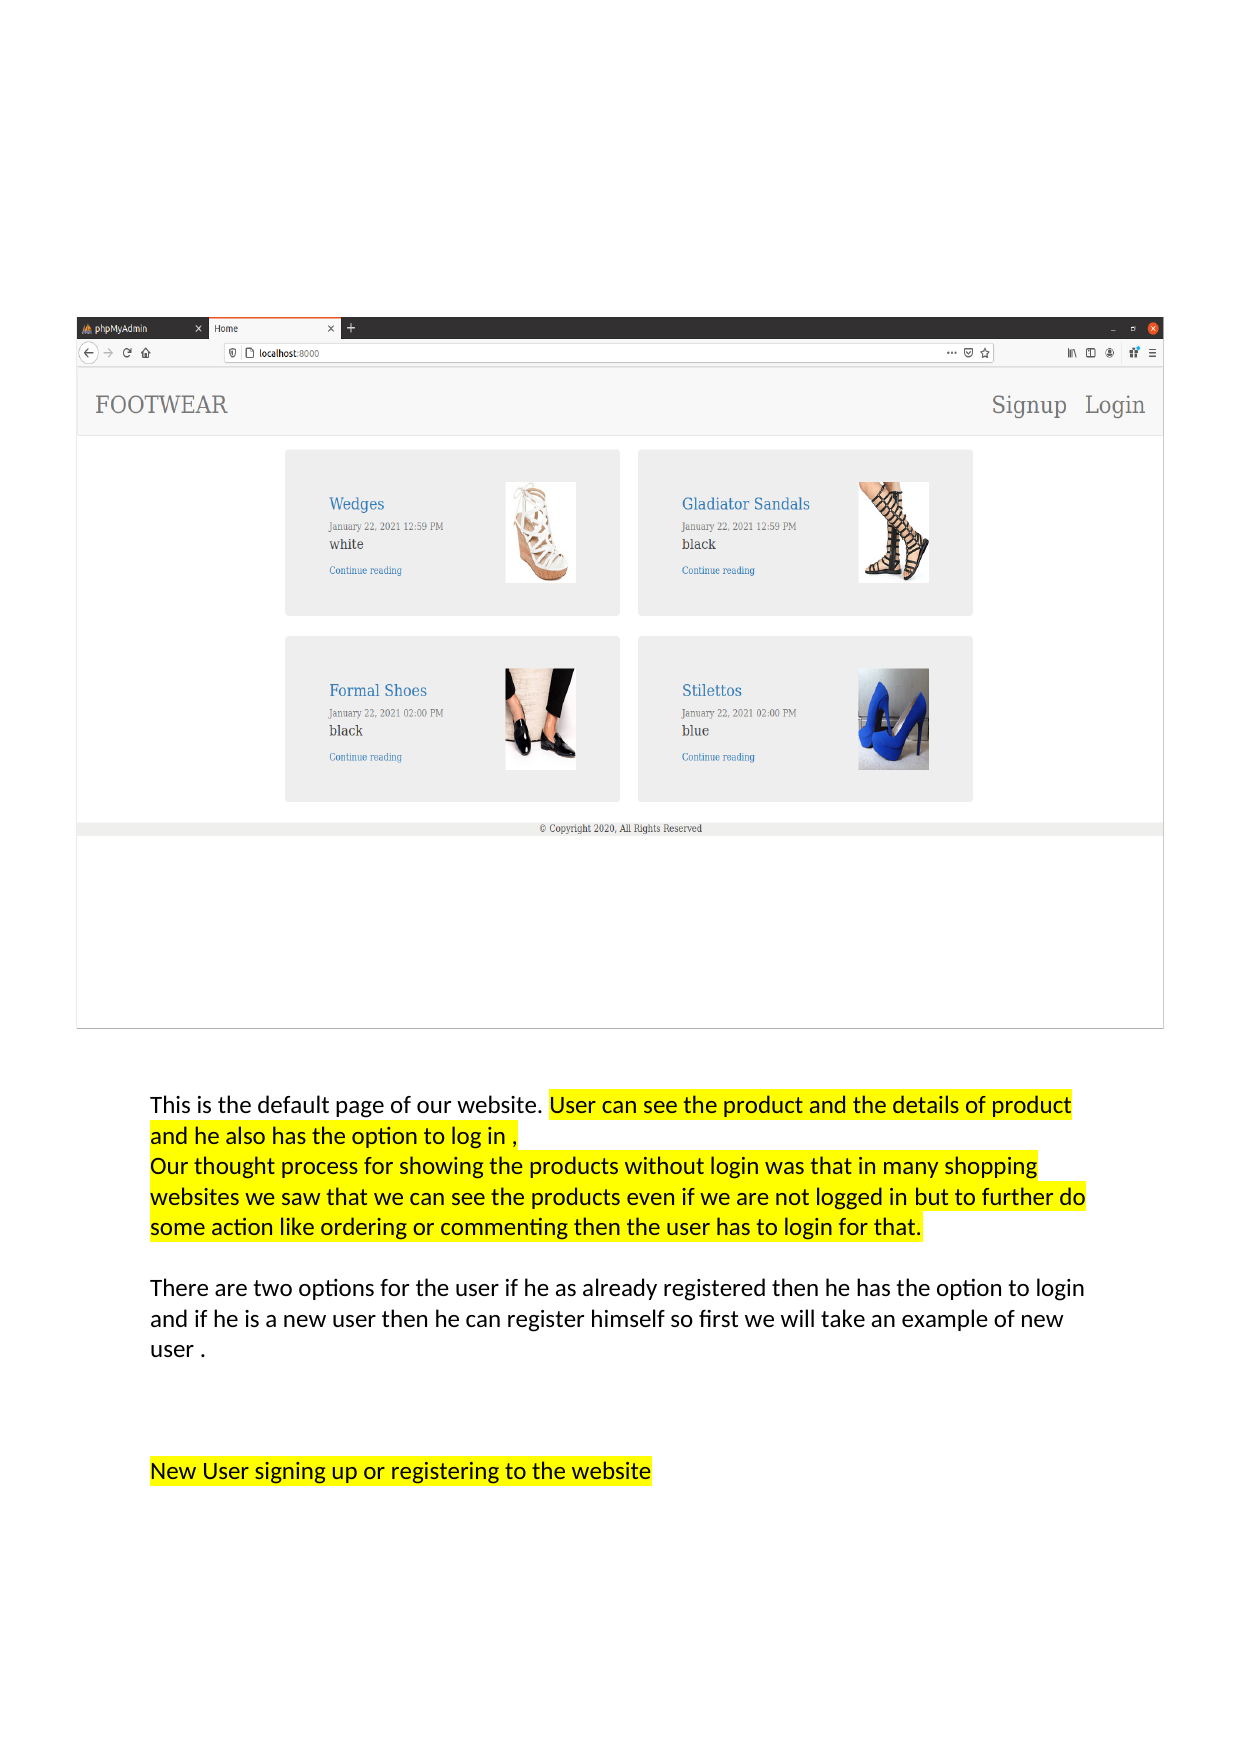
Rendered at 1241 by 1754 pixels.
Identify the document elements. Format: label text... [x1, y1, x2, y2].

list This is the default page of our website. User can see the product and the details of product and he also has the option to log in , [150, 1089, 1090, 1150]
picture [76, 317, 1164, 1029]
list Our thought process for showing the products without login was that in many shopping websites we saw that we can see the products even if we are not logged in but to further do some action like ordering or commenting then the user has to login for that. [150, 1150, 1090, 1242]
list New User signing up or registering to the website [150, 1456, 1090, 1486]
list There are two options for the user if he as already registered then he has the option to login and if he is a new user then he can register himself so first we will take an example of new user . [150, 1272, 1090, 1364]
